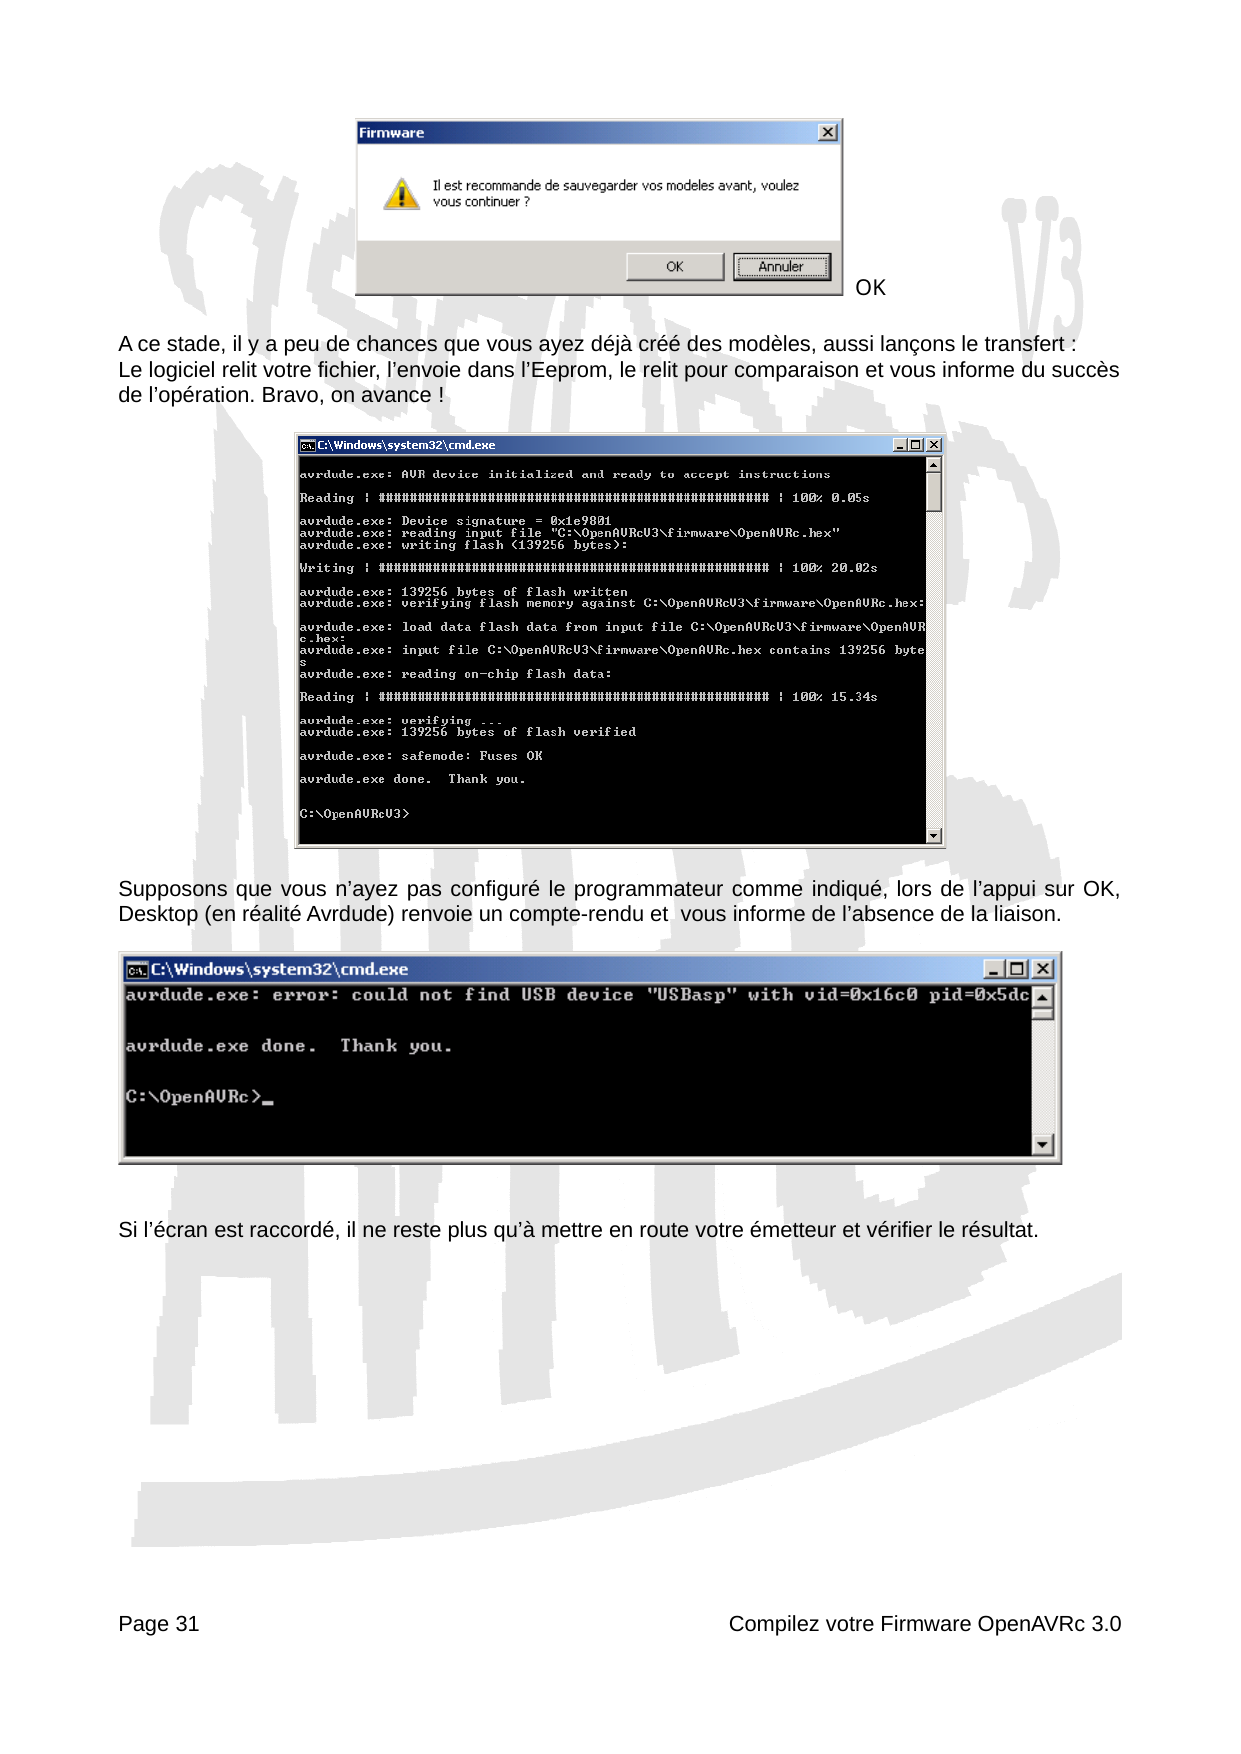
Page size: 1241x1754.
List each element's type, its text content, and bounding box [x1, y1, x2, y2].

picture [294, 432, 947, 849]
text Supposons que vous n’ayez pas configuré le programmateur comme indiqué, lors de l’appui sur OK, Desktop (en réalité Avrdude) renvoie un compte-rendu et vous informe de l’absence de la liaison. [118, 876, 1122, 926]
text OK [118, 118, 1122, 302]
text A ce stade, il y a peu de chances que vous ayez déjà créé des modèles, aussi lançons le transfert : [118, 331, 1122, 357]
text Le logiciel relit votre fichier, l’envoie dans l’Eeprom, le relit pour comparaison et vous informe du succès de l’opération. Bravo, on avance ! [118, 357, 1122, 407]
picture [355, 118, 844, 296]
picture [118, 951, 1063, 1165]
text Si l’écran est raccordé, il ne reste plus qu’à mettre en route votre émetteur et vérifier le résultat. [118, 1217, 1122, 1242]
